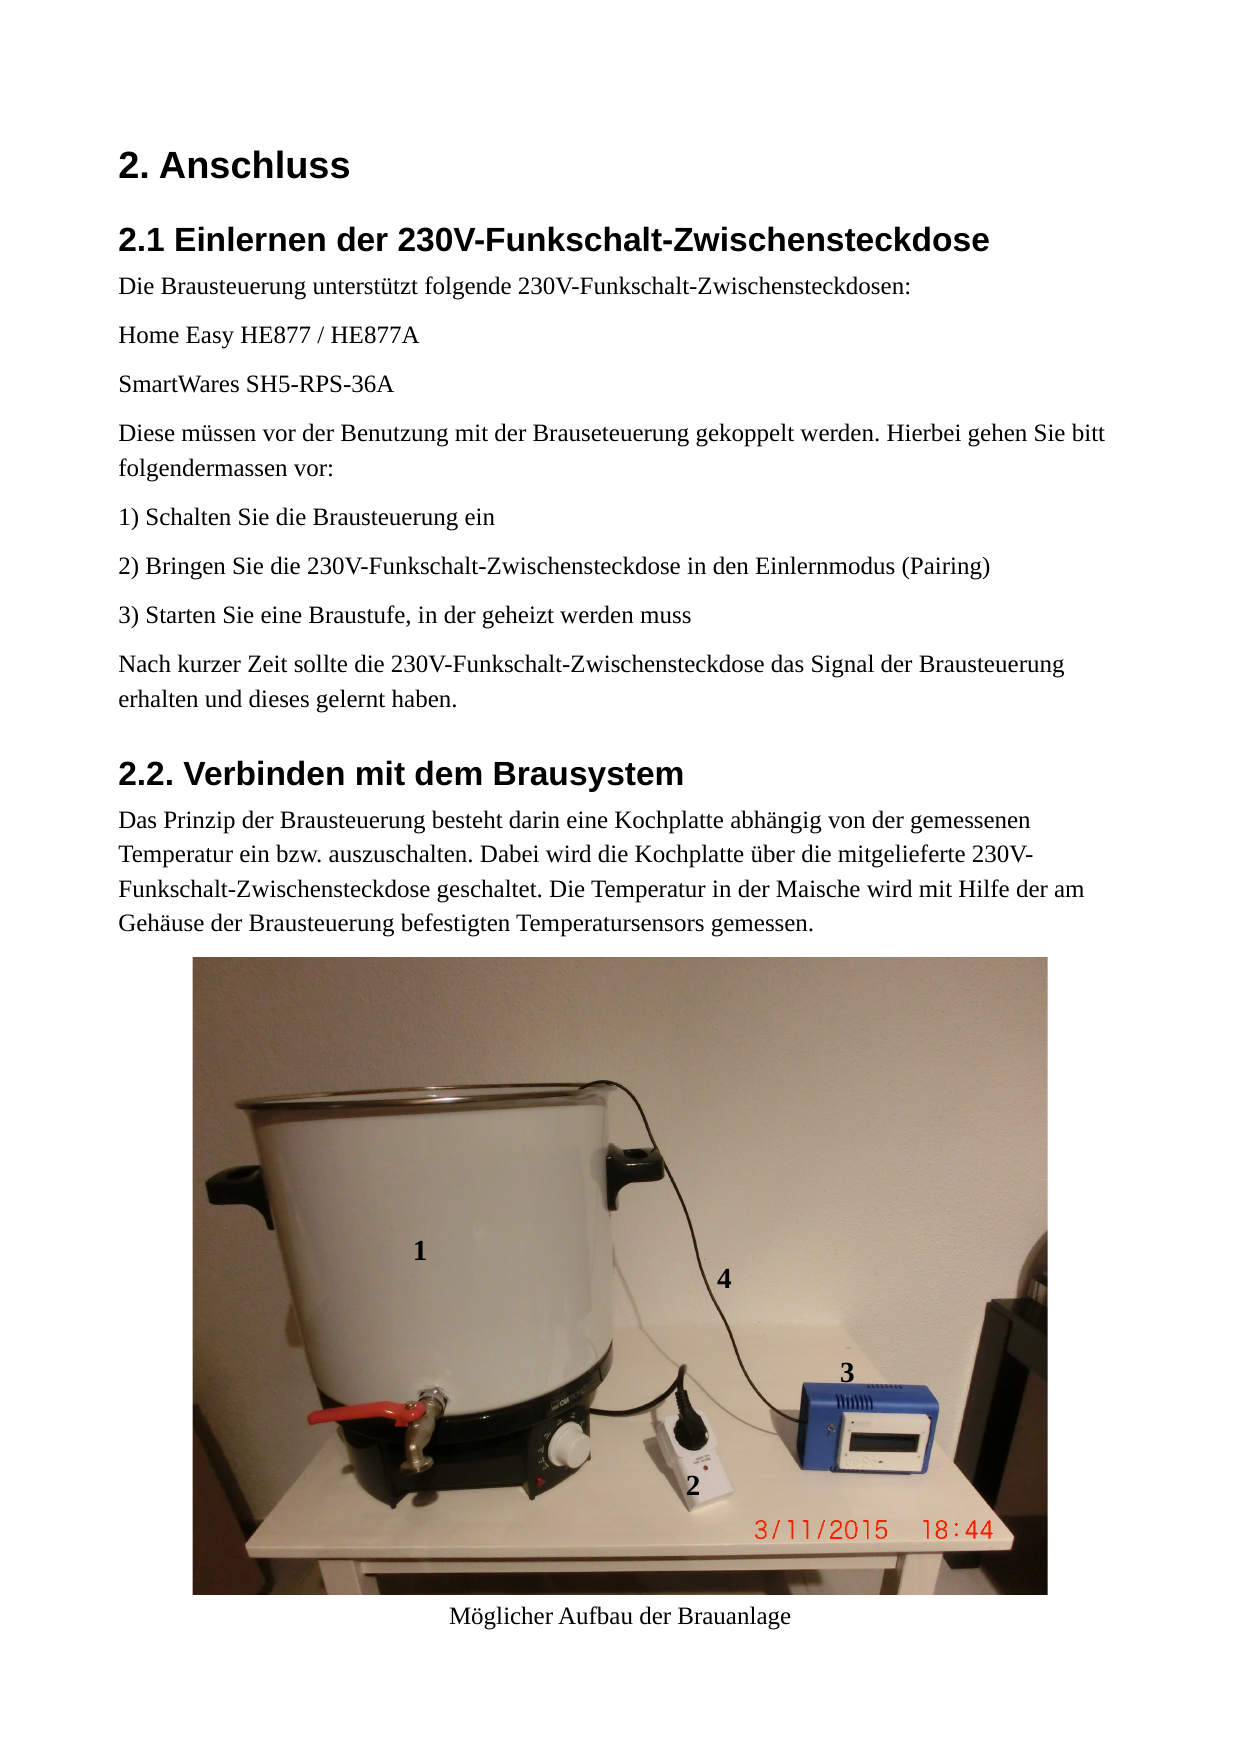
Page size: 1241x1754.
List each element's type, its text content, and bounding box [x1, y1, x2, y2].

text Die Brausteuerung unterstützt folgende 230V-Funkschalt-Zwischensteckdosen: [118, 271, 1122, 300]
picture [192, 957, 1048, 1595]
text Das Prinzip der Brausteuerung besteht darin eine Kochplatte abhängig von der gemessenen Temperatur ein bzw. auszuschalten. Dabei wird die Kochplatte über die mitgelieferte 230V-Funkschalt-Zwischensteckdose geschaltet. Die Temperatur in der Maische wird mit Hilfe der am Gehäuse der Brausteuerung befestigten Temperatursensors gemessen. [118, 805, 1122, 937]
text Möglicher Aufbau der Brauanlage [118, 957, 1122, 1629]
text Nach kurzer Zeit sollte die 230V-Funkschalt-Zwischensteckdose das Signal der Brausteuerung erhalten und dieses gelernt haben. [118, 649, 1122, 712]
subtitle 2.1 Einlernen der 230V-Funkschalt-Zwischensteckdose [118, 220, 1122, 259]
text 1) Schalten Sie die Brausteuerung ein [118, 502, 1122, 531]
text 2) Bringen Sie die 230V-Funkschalt-Zwischensteckdose in den Einlernmodus (Pairing) [118, 551, 1122, 580]
text 3) Starten Sie eine Braustufe, in der geheizt werden muss [118, 600, 1122, 629]
subtitle 2.2. Verbinden mit dem Brausystem [118, 753, 1122, 792]
text SmartWares SH5-RPS-36A [118, 369, 1122, 398]
text Home Easy HE877 / HE877A [118, 320, 1122, 349]
text Diese müssen vor der Benutzung mit der Brauseteuerung gekoppelt werden. Hierbei gehen Sie bitt folgendermassen vor: [118, 418, 1122, 482]
subtitle 2. Anschluss [118, 143, 1122, 187]
